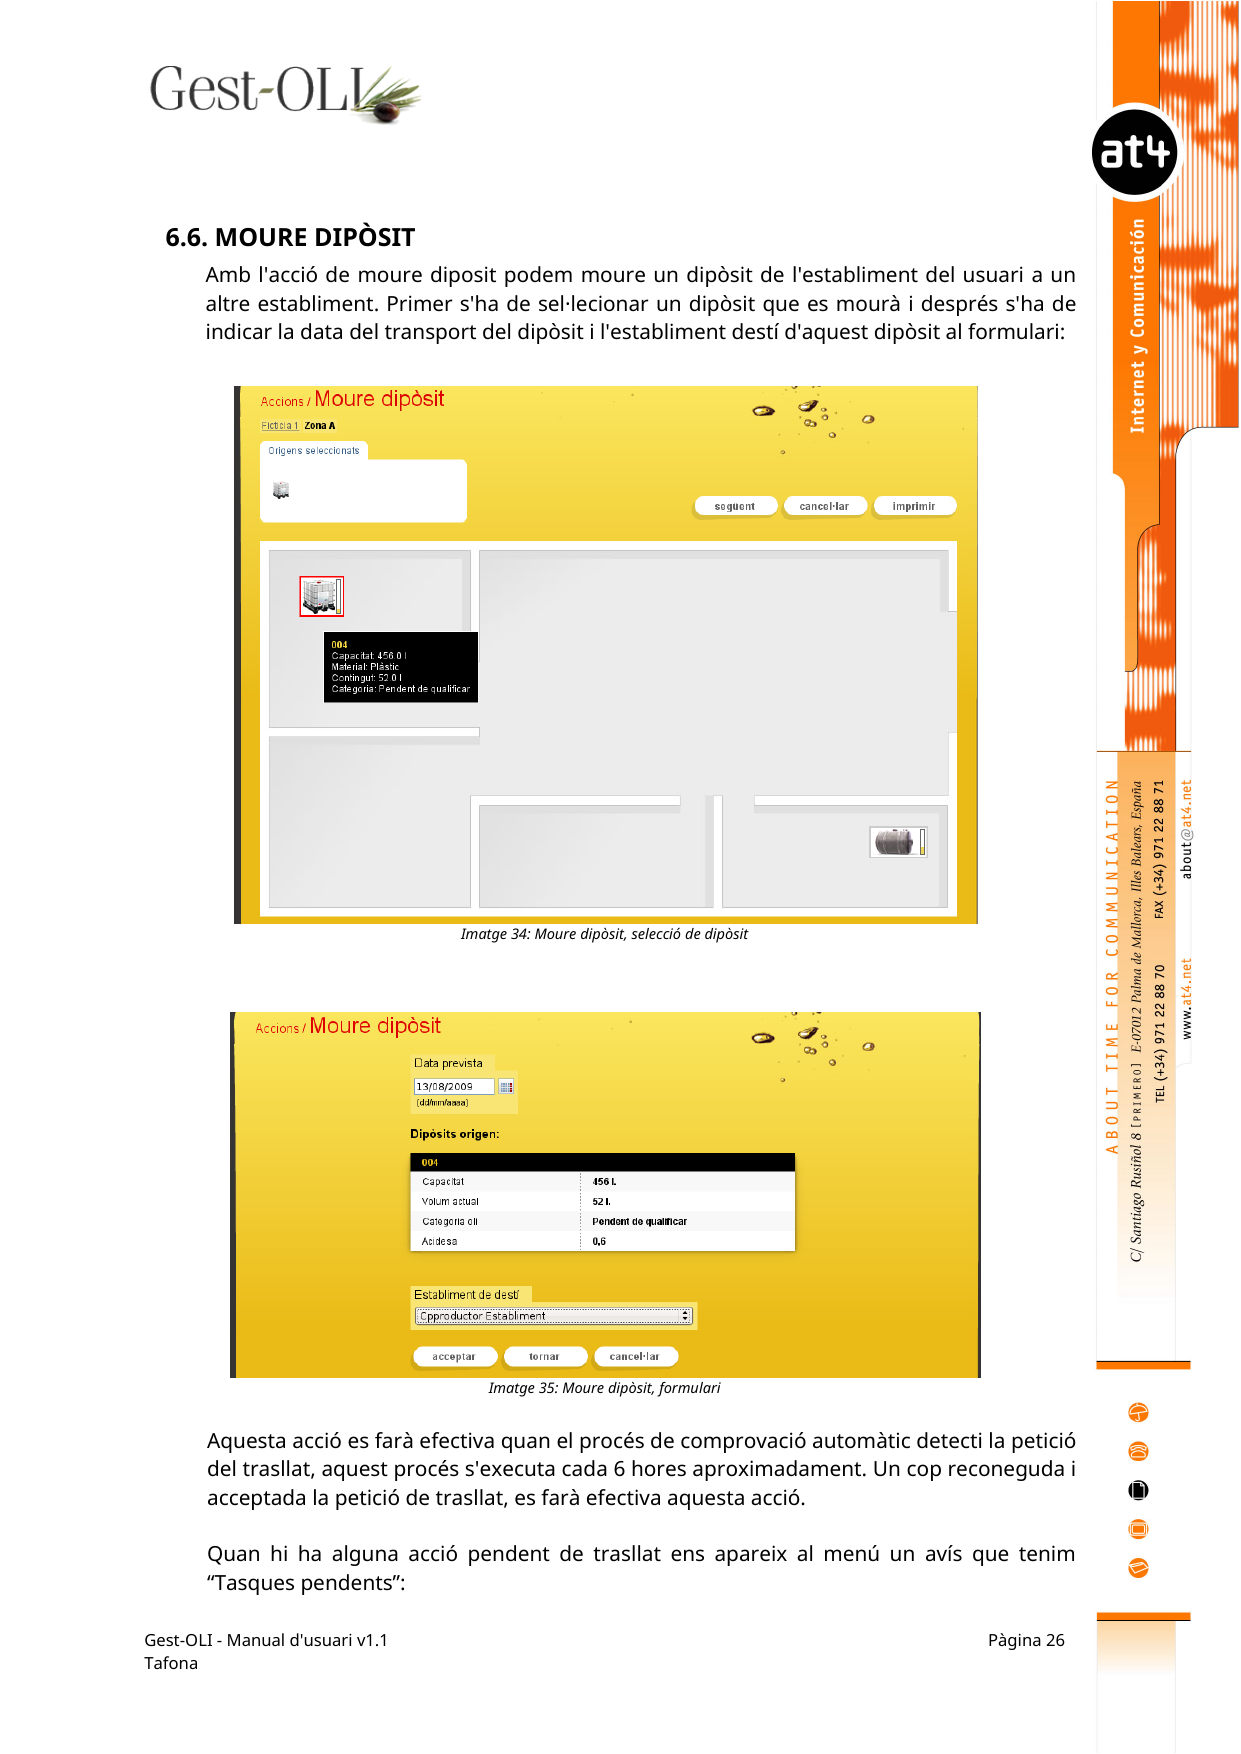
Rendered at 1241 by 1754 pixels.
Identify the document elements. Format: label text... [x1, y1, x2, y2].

text Quan hi ha alguna acció pendent de trasllat ens apareix al menú un avís que tenim “Tasques pendents”: [207, 1539, 1078, 1596]
subtitle 6.6. MOURE DIPÒSIT [133, 220, 1078, 254]
text Imatge 35: Moure dipòsit, formulari [230, 1378, 981, 1397]
text Aquesta acció es farà efectiva quan el procés de comprovació automàtic detecti la petició del trasllat, aquest procés s'executa cada 6 hores aproximadament. Un cop reconeguda i acceptada la petició de trasllat, es farà efectiva aquesta acció. [207, 1426, 1078, 1511]
picture [230, 1012, 981, 1378]
text Amb l'acció de moure diposit podem moure un dipòsit de l'establiment del usuari a un altre establiment. Primer s'ha de sel·lecionar un dipòsit que es mourà i després s'ha de indicar la data del transport del dipòsit i l'establiment destí d'aquest dipòsit al formulari: [205, 260, 1078, 346]
picture [149, 66, 423, 126]
text Imatge 34: Moure dipòsit, selecció de dipòsit [233, 924, 977, 943]
picture [233, 386, 978, 924]
picture [1085, 1, 1239, 1753]
